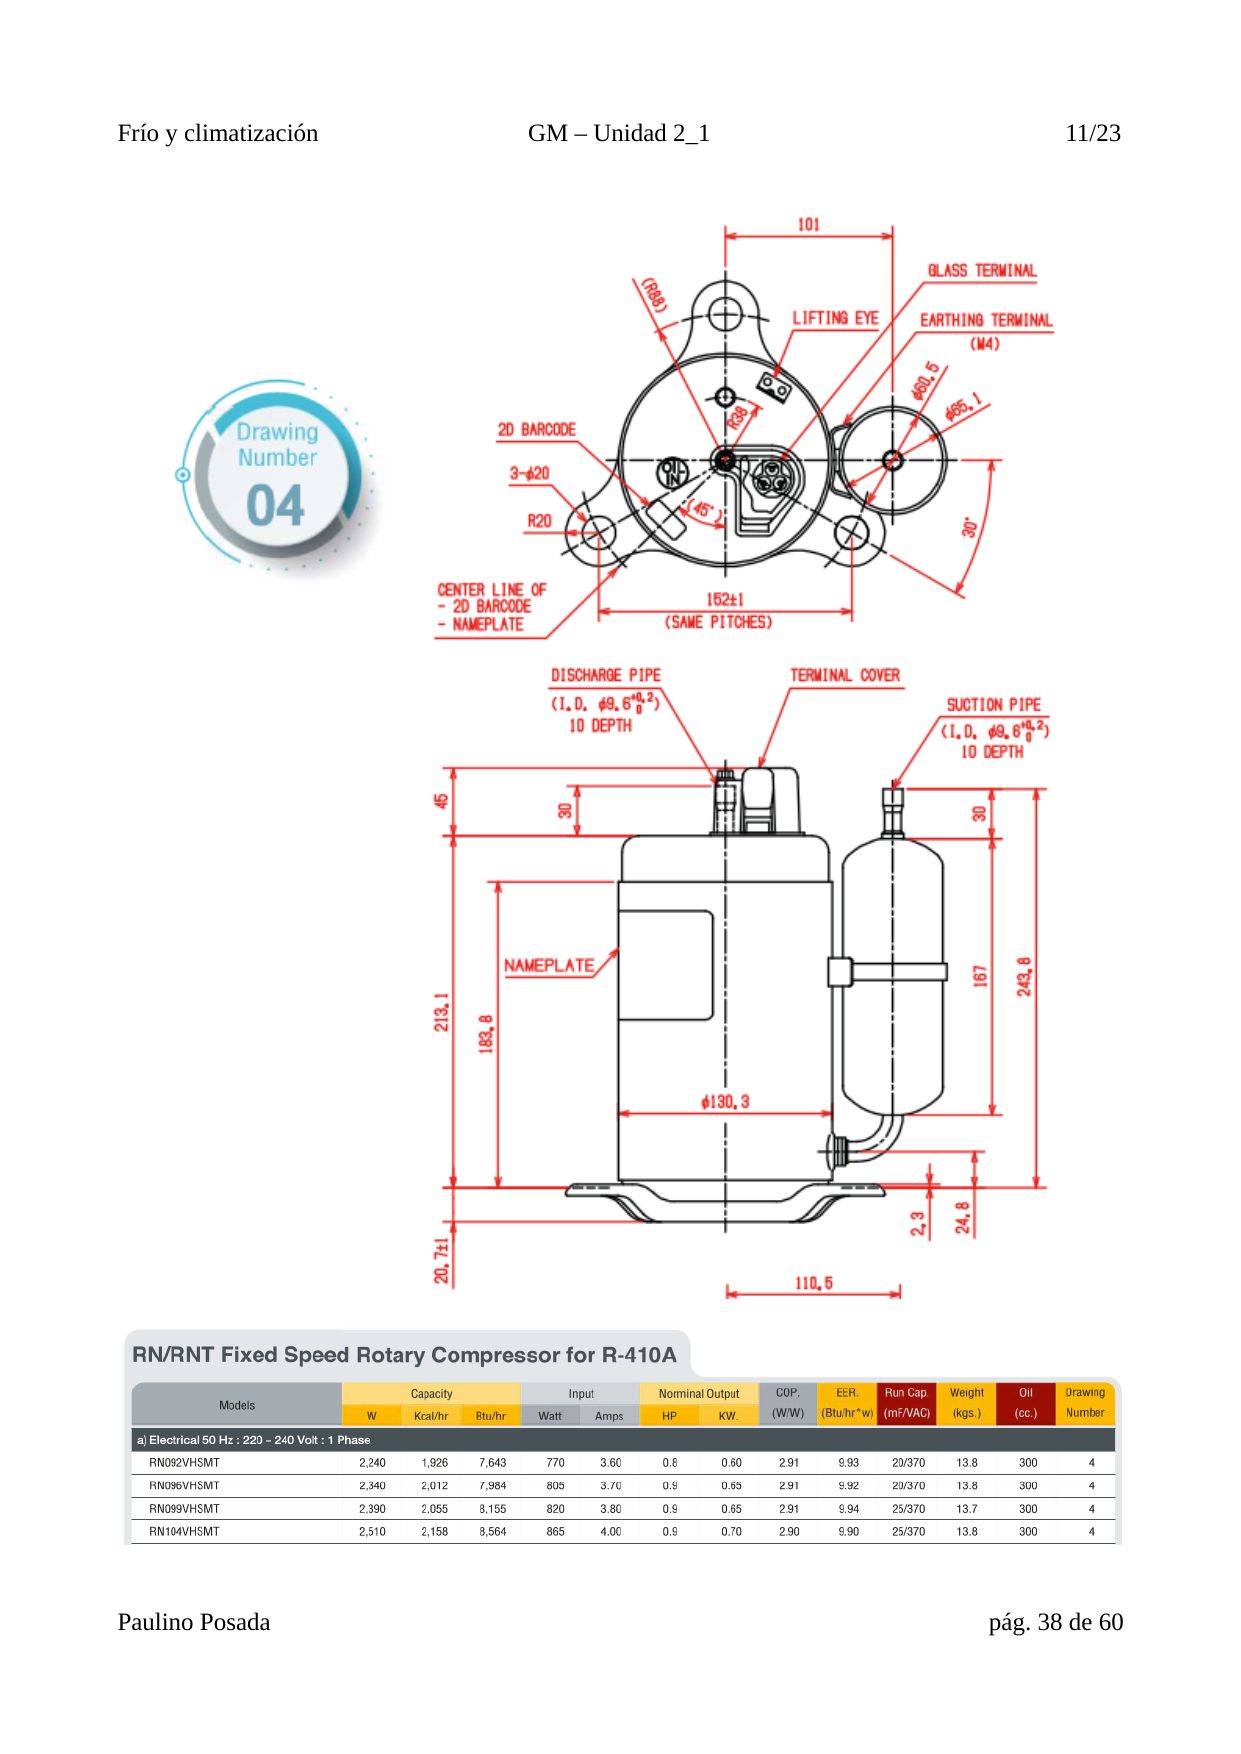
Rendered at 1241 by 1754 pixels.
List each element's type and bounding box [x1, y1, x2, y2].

picture [155, 205, 1086, 1299]
picture [118, 1326, 1123, 1545]
